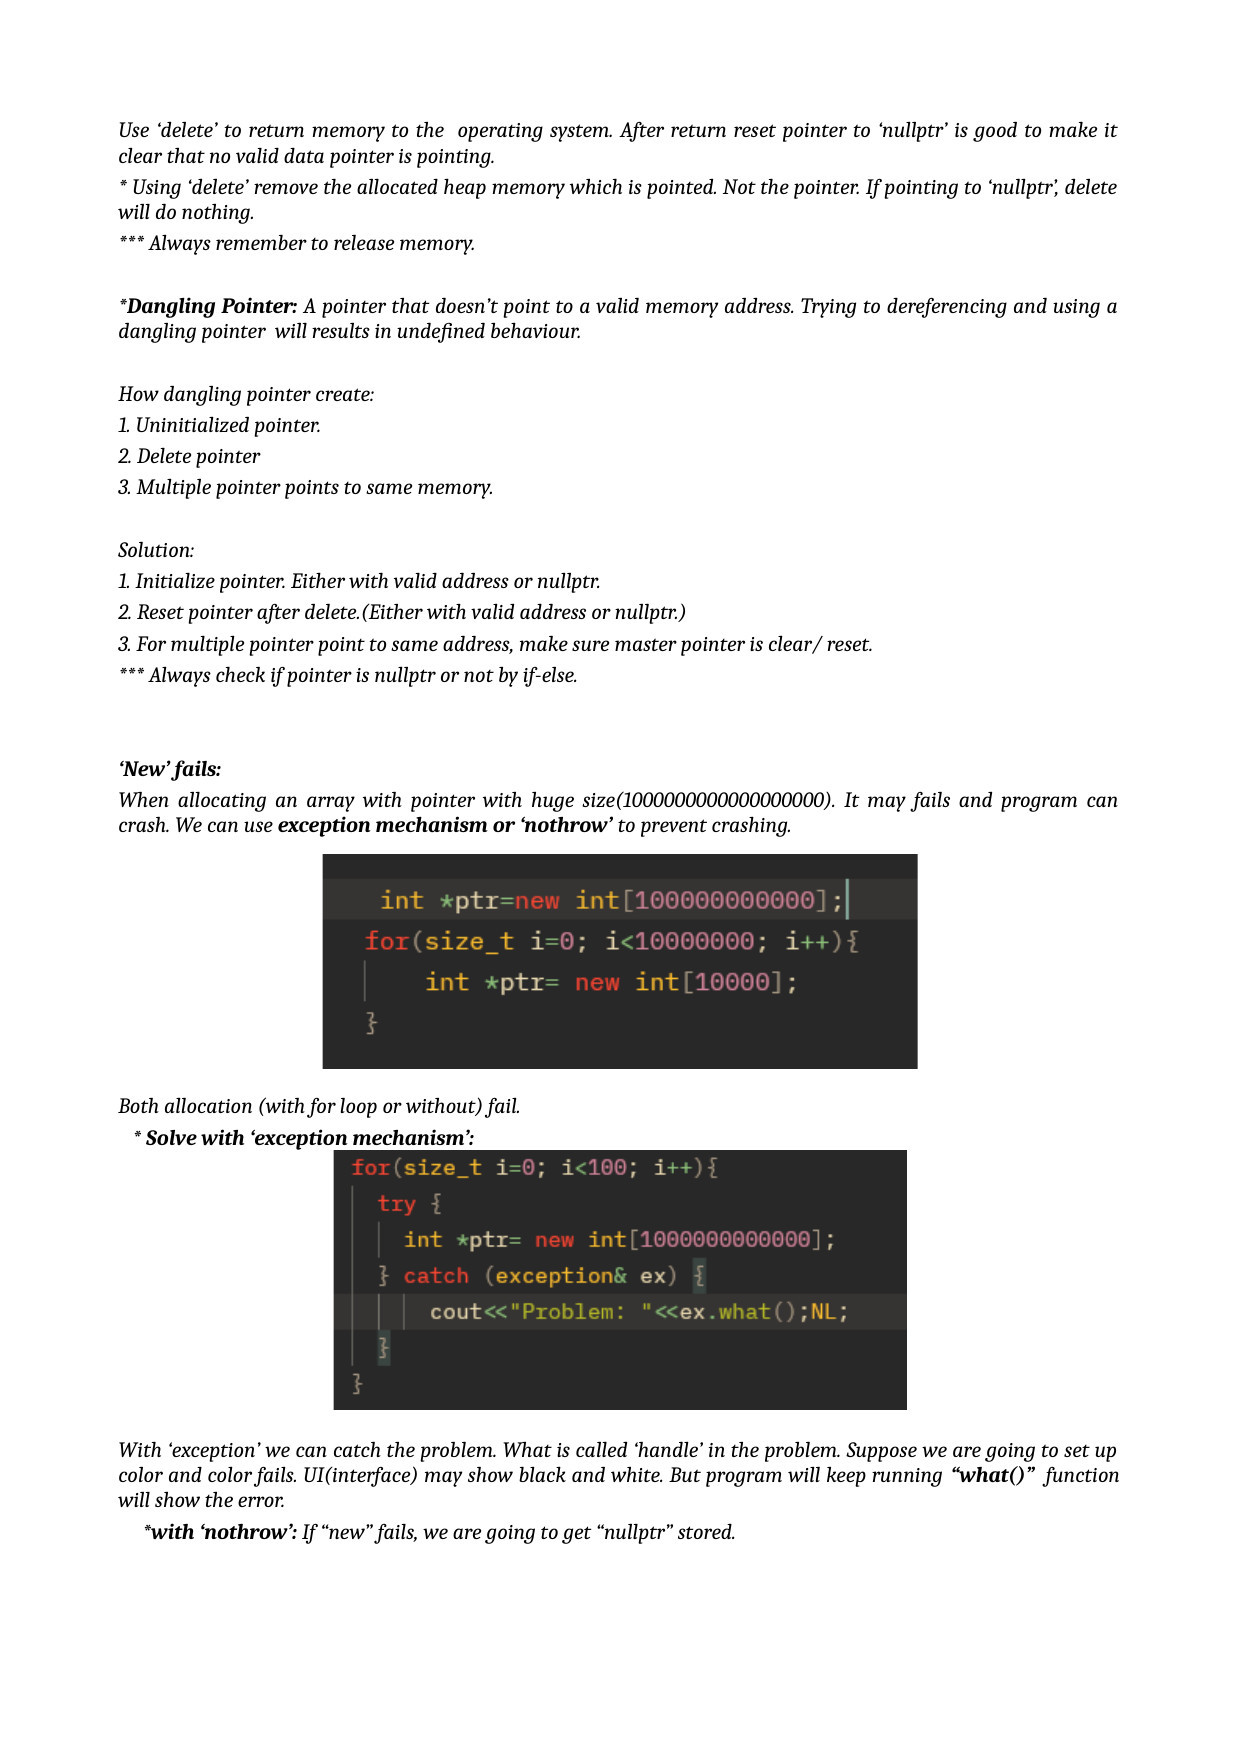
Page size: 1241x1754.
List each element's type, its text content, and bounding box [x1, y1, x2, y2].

text 3. Multiple pointer points to same memory. [118, 475, 1122, 500]
text 1. Uninitialized pointer. [118, 412, 1122, 438]
text Both allocation (with for loop or without) fail. [118, 1094, 1122, 1119]
text *** Always remember to release memory. [118, 231, 1122, 256]
picture [333, 1150, 907, 1410]
text How dangling pointer create: [118, 381, 1122, 406]
text With ‘exception’ we can catch the problem. What is called ‘handle’ in the problem. Suppose we are going to set up color and color fails. UI(interface) may show black and white. But program will keep running “what()” function will show the error. [118, 1438, 1122, 1513]
text * Using ‘delete’ remove the allocated heap memory which is pointed. Not the pointer. If pointing to ‘nullptr’, delete will do nothing. [118, 174, 1122, 225]
text 2. Delete pointer [118, 444, 1122, 469]
text *with ‘nothrow’: If “new” fails, we are going to get “nullptr” stored. [118, 1519, 1122, 1544]
text Use ‘delete’ to return memory to the operating system. After return reset pointer to ‘nullptr’ is good to make it clear that no valid data pointer is pointing. [118, 118, 1122, 168]
picture [322, 854, 918, 1069]
text Solution: [118, 537, 1122, 563]
text 2. Reset pointer after delete.(Either with valid address or nullptr.) [118, 600, 1122, 625]
text *Dangling Pointer: A pointer that doesn’t point to a valid memory address. Trying to dereferencing and using a dangling pointer will results in undefined behaviour. [118, 293, 1122, 344]
text ‘New’ fails: [118, 756, 1122, 781]
text * Solve with ‘exception mechanism’: [118, 1125, 1122, 1150]
text 1. Initialize pointer. Either with valid address or nullptr. [118, 569, 1122, 594]
text 3. For multiple pointer point to same address, make sure master pointer is clear/ reset. [118, 631, 1122, 656]
text *** Always check if pointer is nullptr or not by if-else. [118, 662, 1122, 688]
text When allocating an array with pointer with huge size(1000000000000000000). It may fails and program can crash. We can use exception mechanism or ‘nothrow’ to prevent crashing. [118, 787, 1122, 838]
